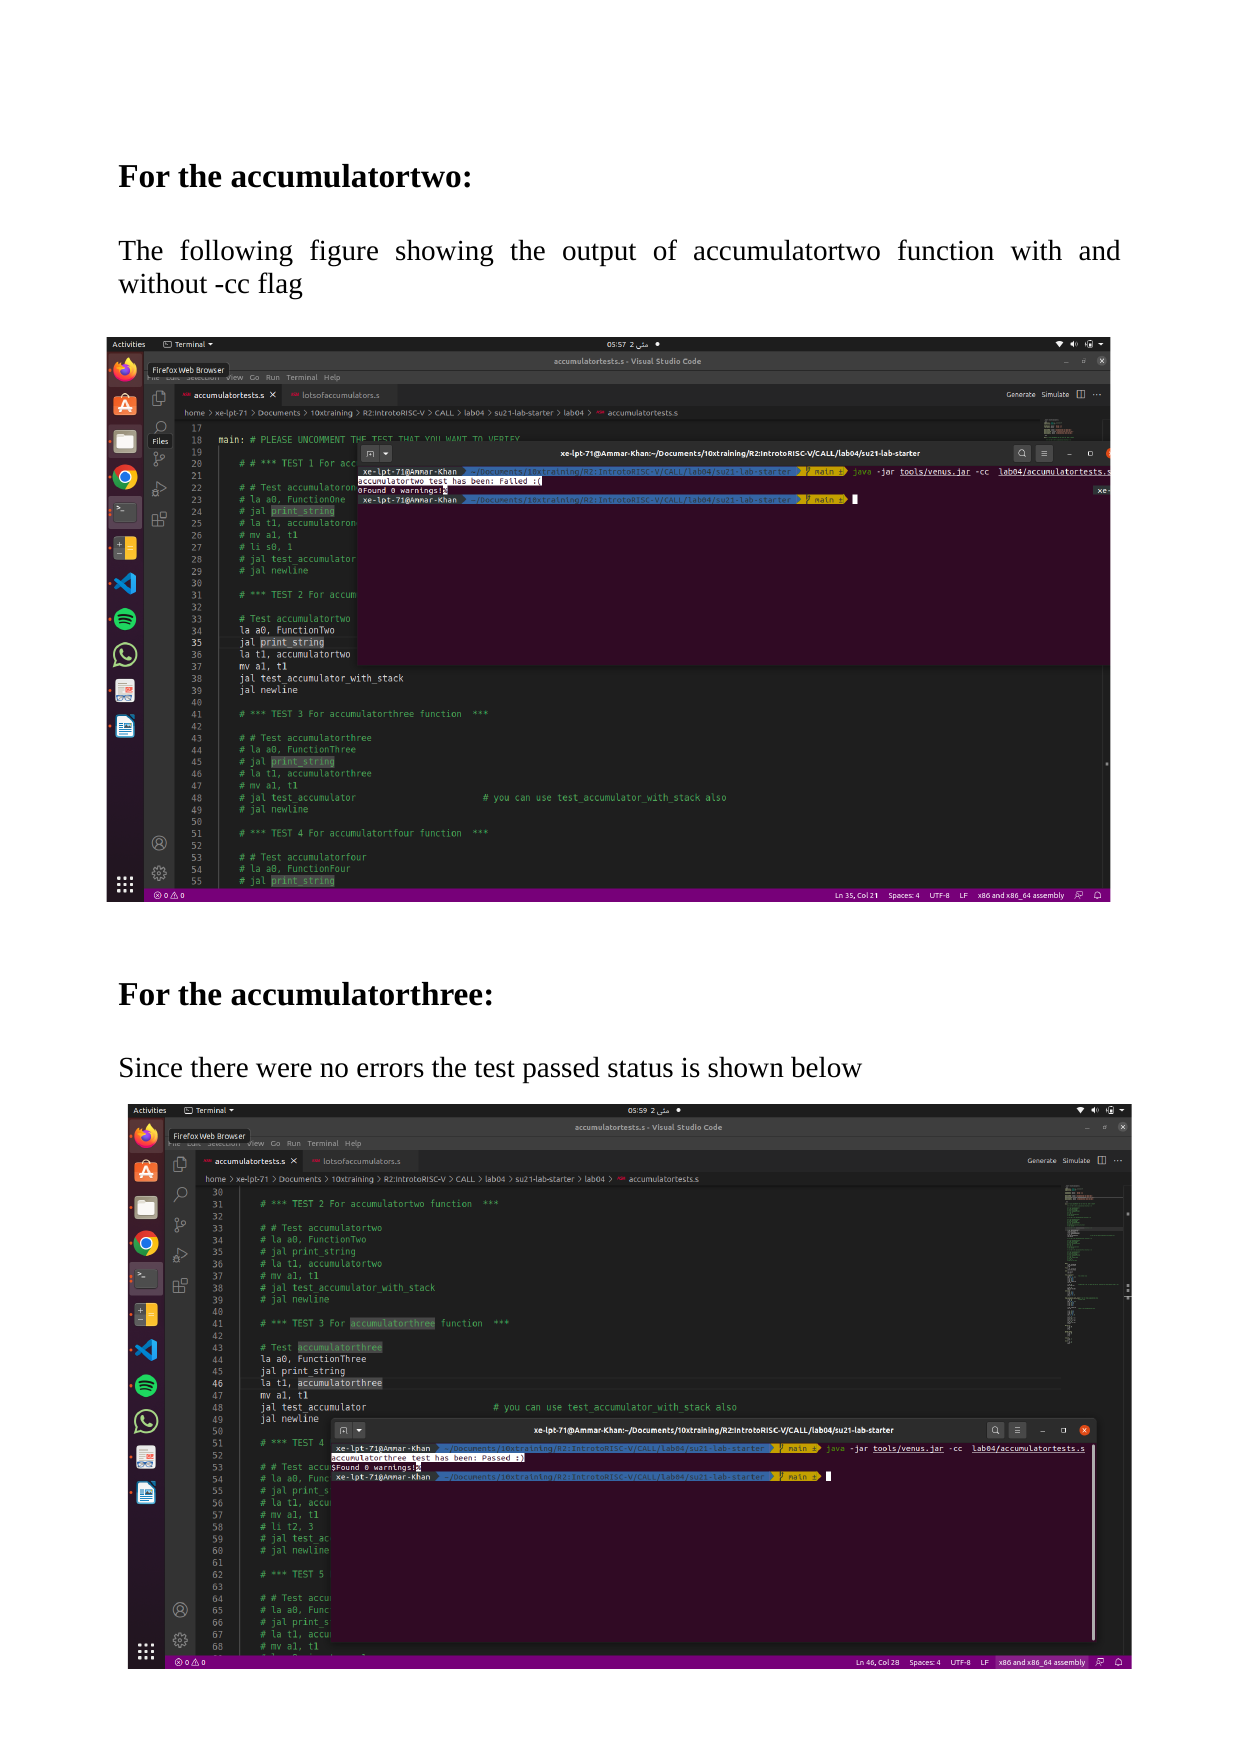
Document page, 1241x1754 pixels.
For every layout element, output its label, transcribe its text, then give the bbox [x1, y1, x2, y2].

text For the accumulatortwo: [118, 156, 1122, 195]
text Since there were no errors the test passed status is shown below [118, 1050, 1122, 1084]
picture [127, 1104, 1132, 1669]
picture [106, 337, 1111, 902]
text The following figure showing the output of accumulatortwo function with and without -cc flag [118, 233, 1122, 300]
text For the accumulatorthree: [118, 974, 1122, 1012]
